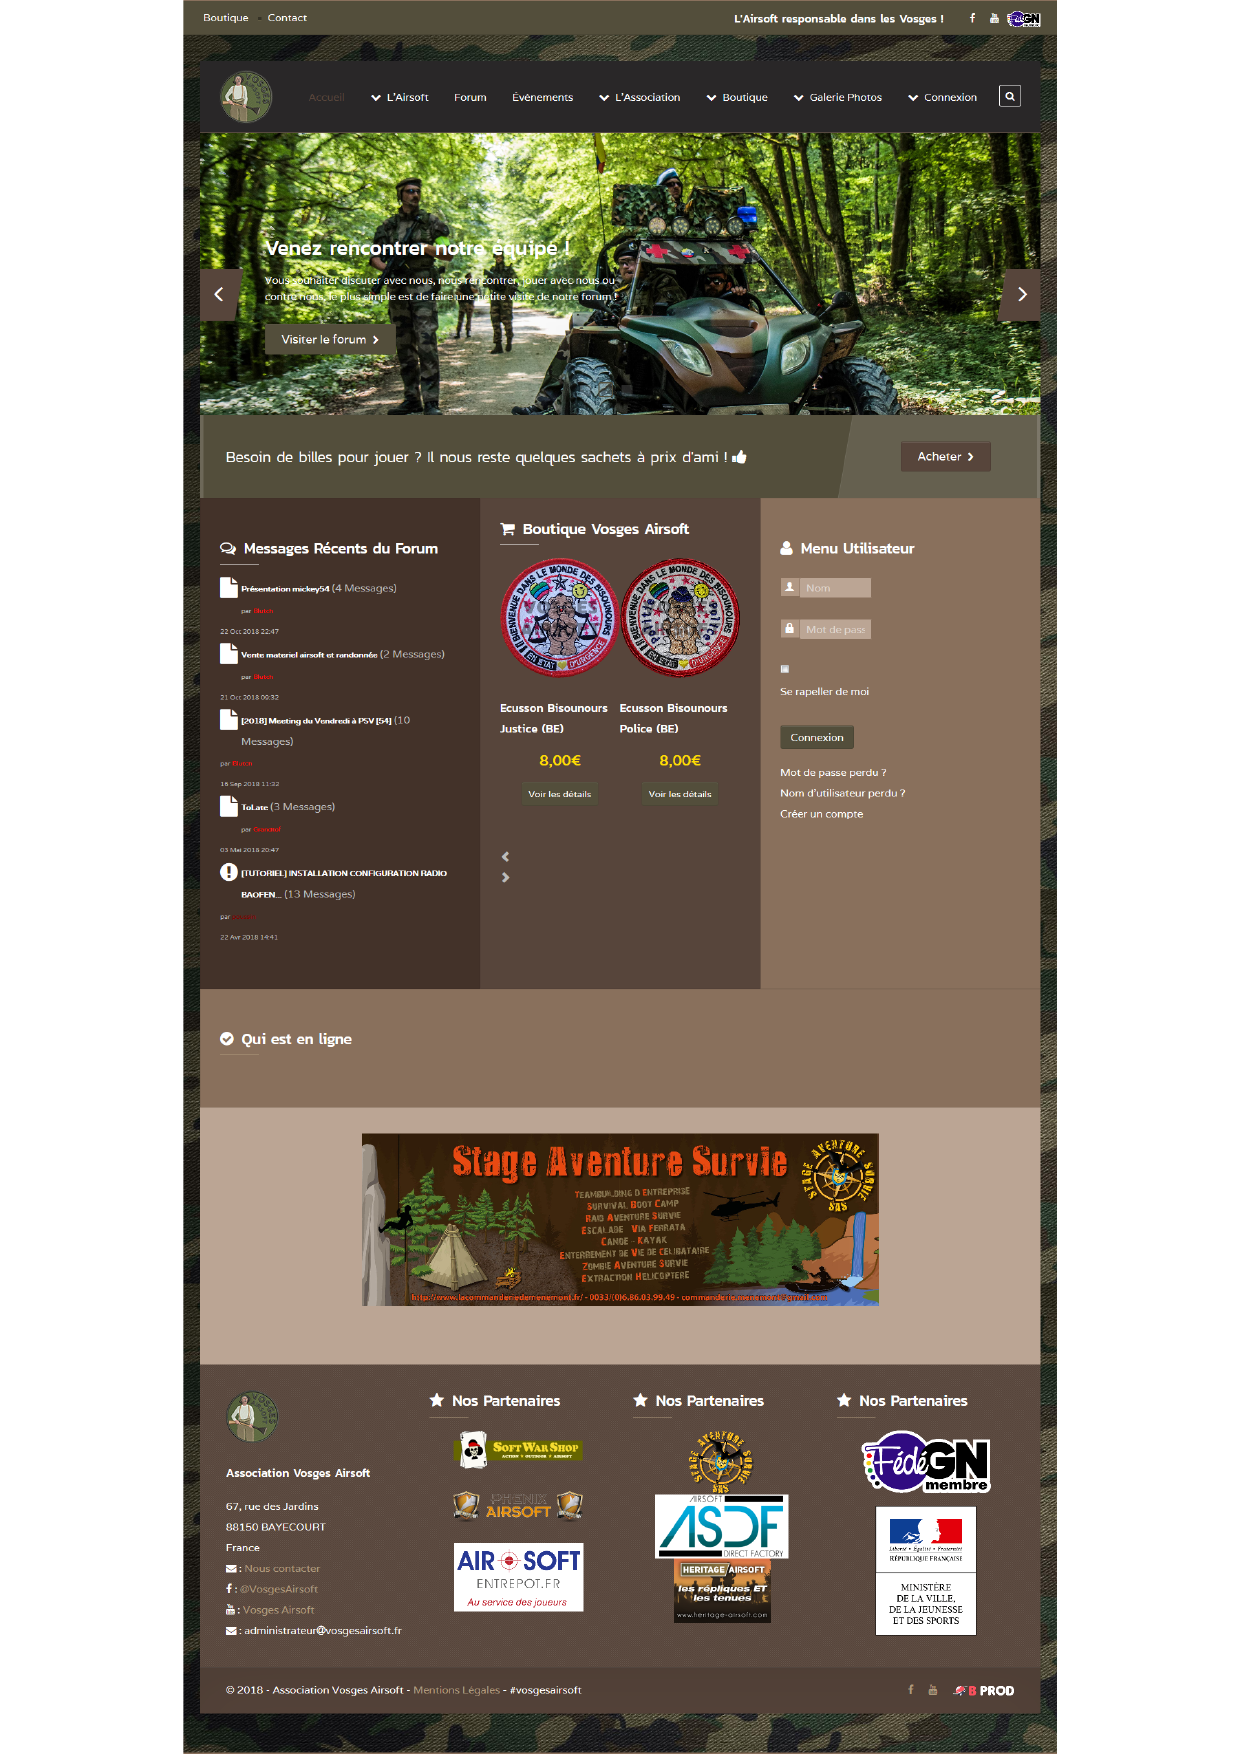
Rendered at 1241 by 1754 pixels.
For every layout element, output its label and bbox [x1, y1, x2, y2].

picture [183, 0, 1057, 1754]
